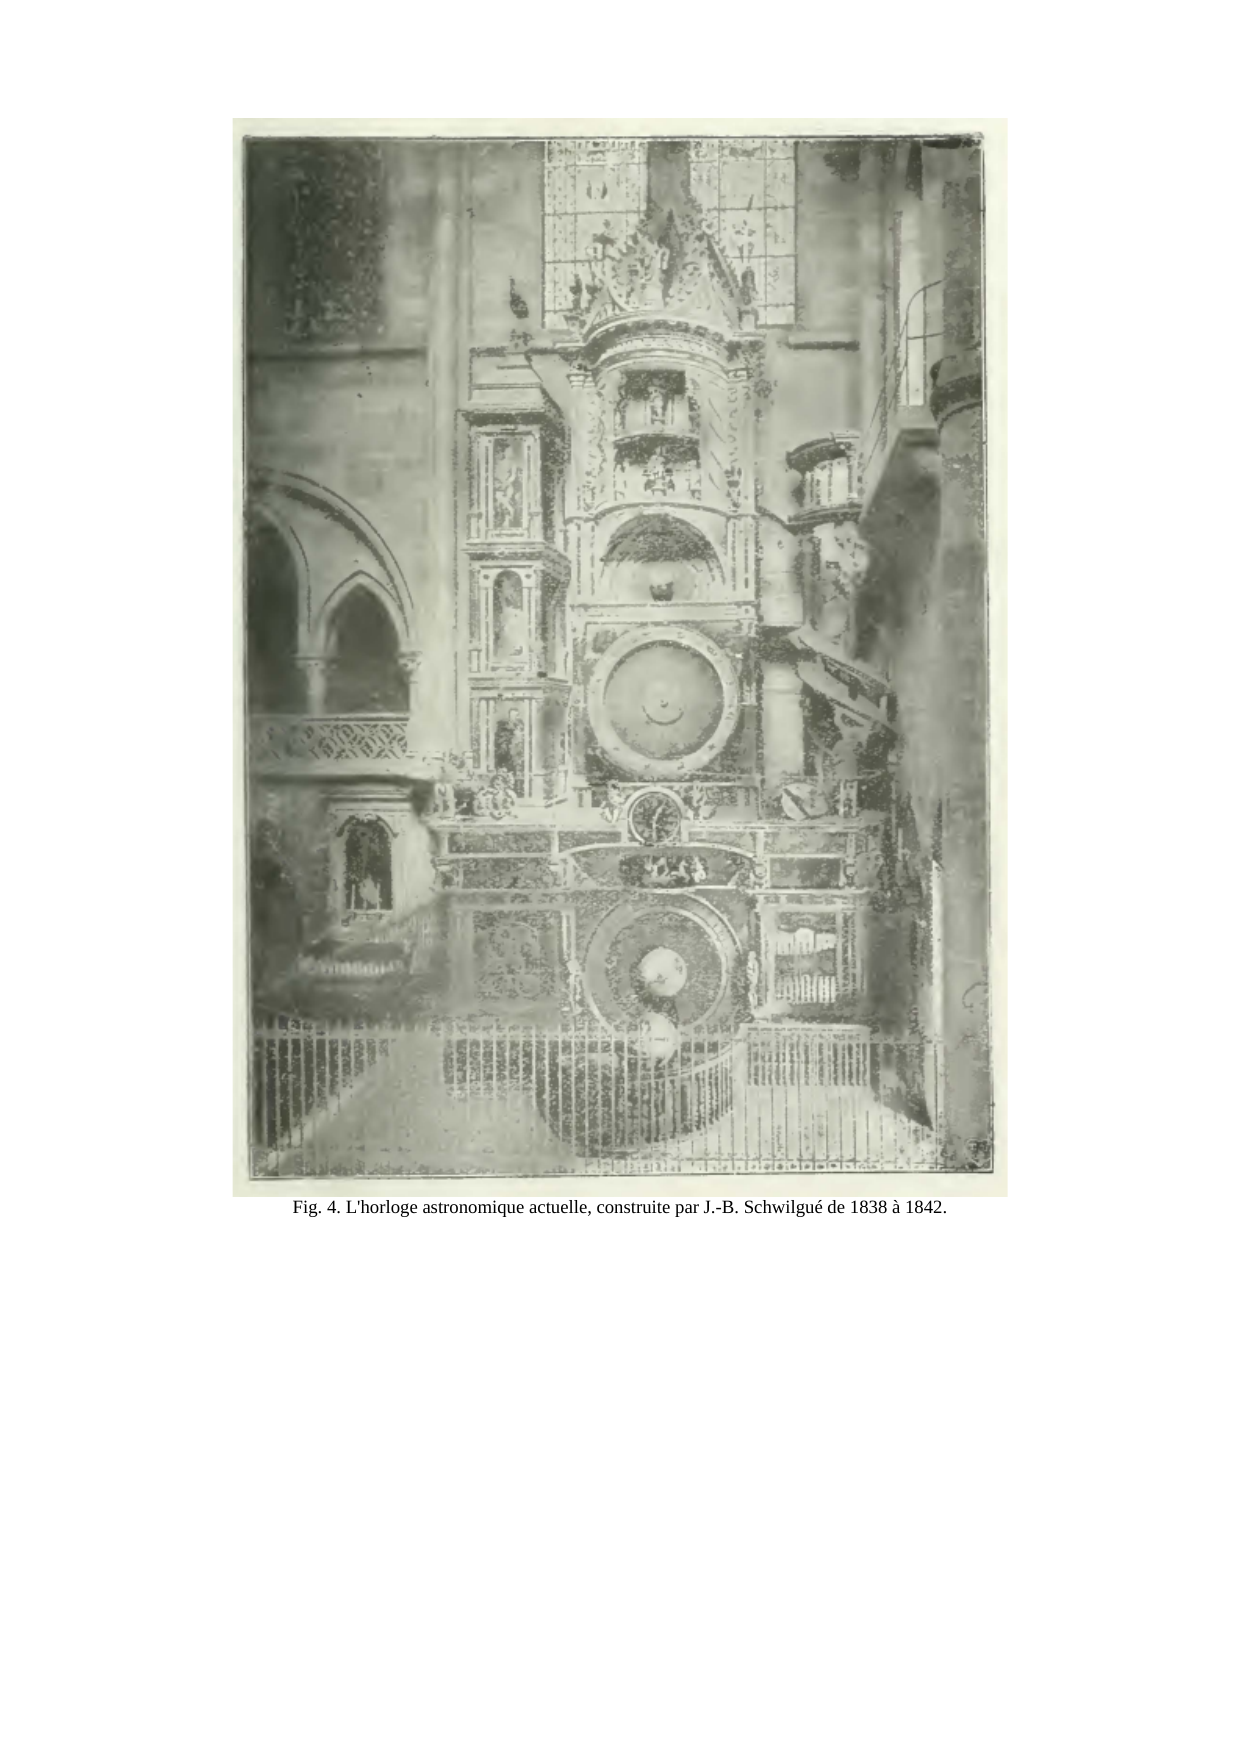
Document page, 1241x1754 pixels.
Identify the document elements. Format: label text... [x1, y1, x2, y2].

text Fig. 4. L'horloge astronomique actuelle, construite par J.-B. Schwilgué de 1838 à 1842. [118, 118, 1122, 1218]
picture [232, 118, 1008, 1197]
